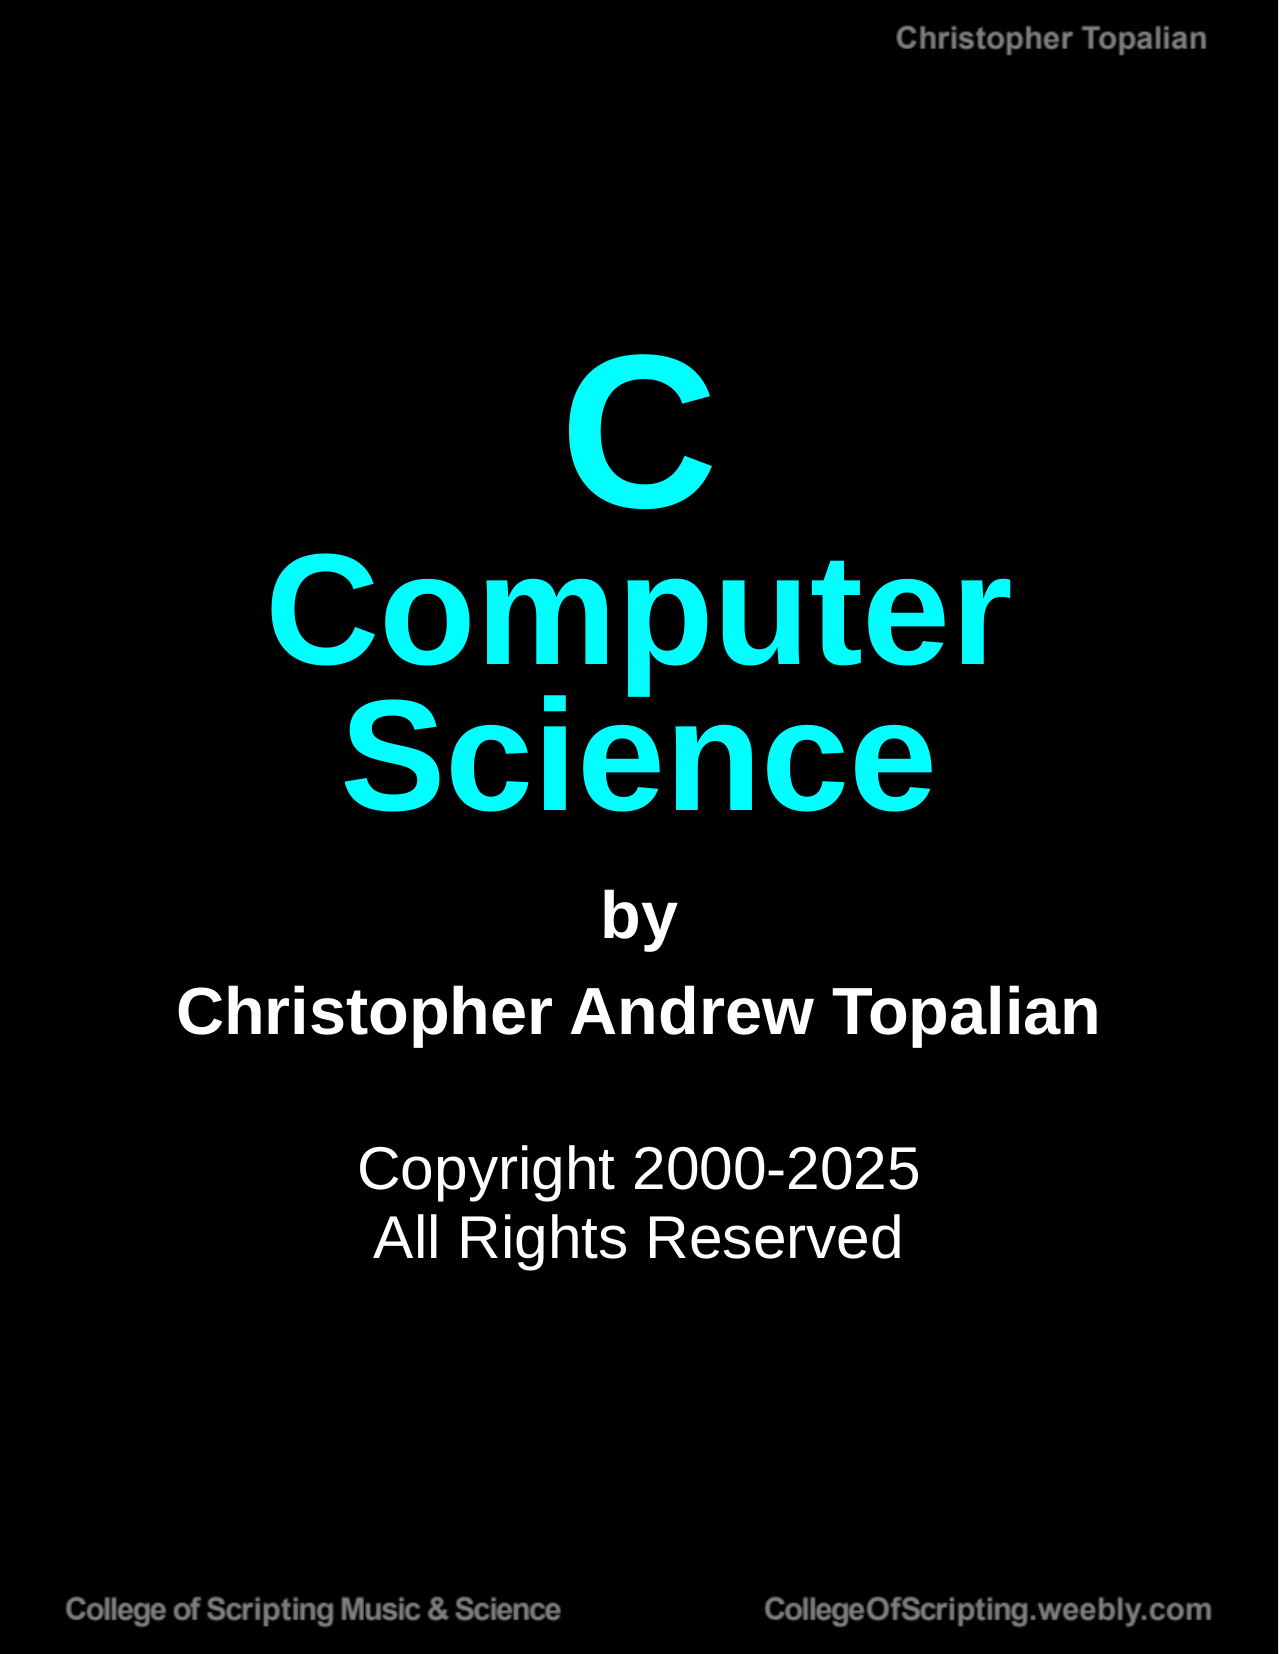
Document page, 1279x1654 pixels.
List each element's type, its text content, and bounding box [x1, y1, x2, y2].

subtitle Christopher Andrew Topalian [75, 972, 1203, 1048]
title C [75, 347, 1203, 548]
text Copyright 2000-2025 [75, 1132, 1203, 1202]
subtitle by [75, 876, 1203, 953]
text Computer [75, 548, 1203, 694]
text Science [75, 694, 1203, 839]
text All Rights Reserved [75, 1202, 1203, 1271]
